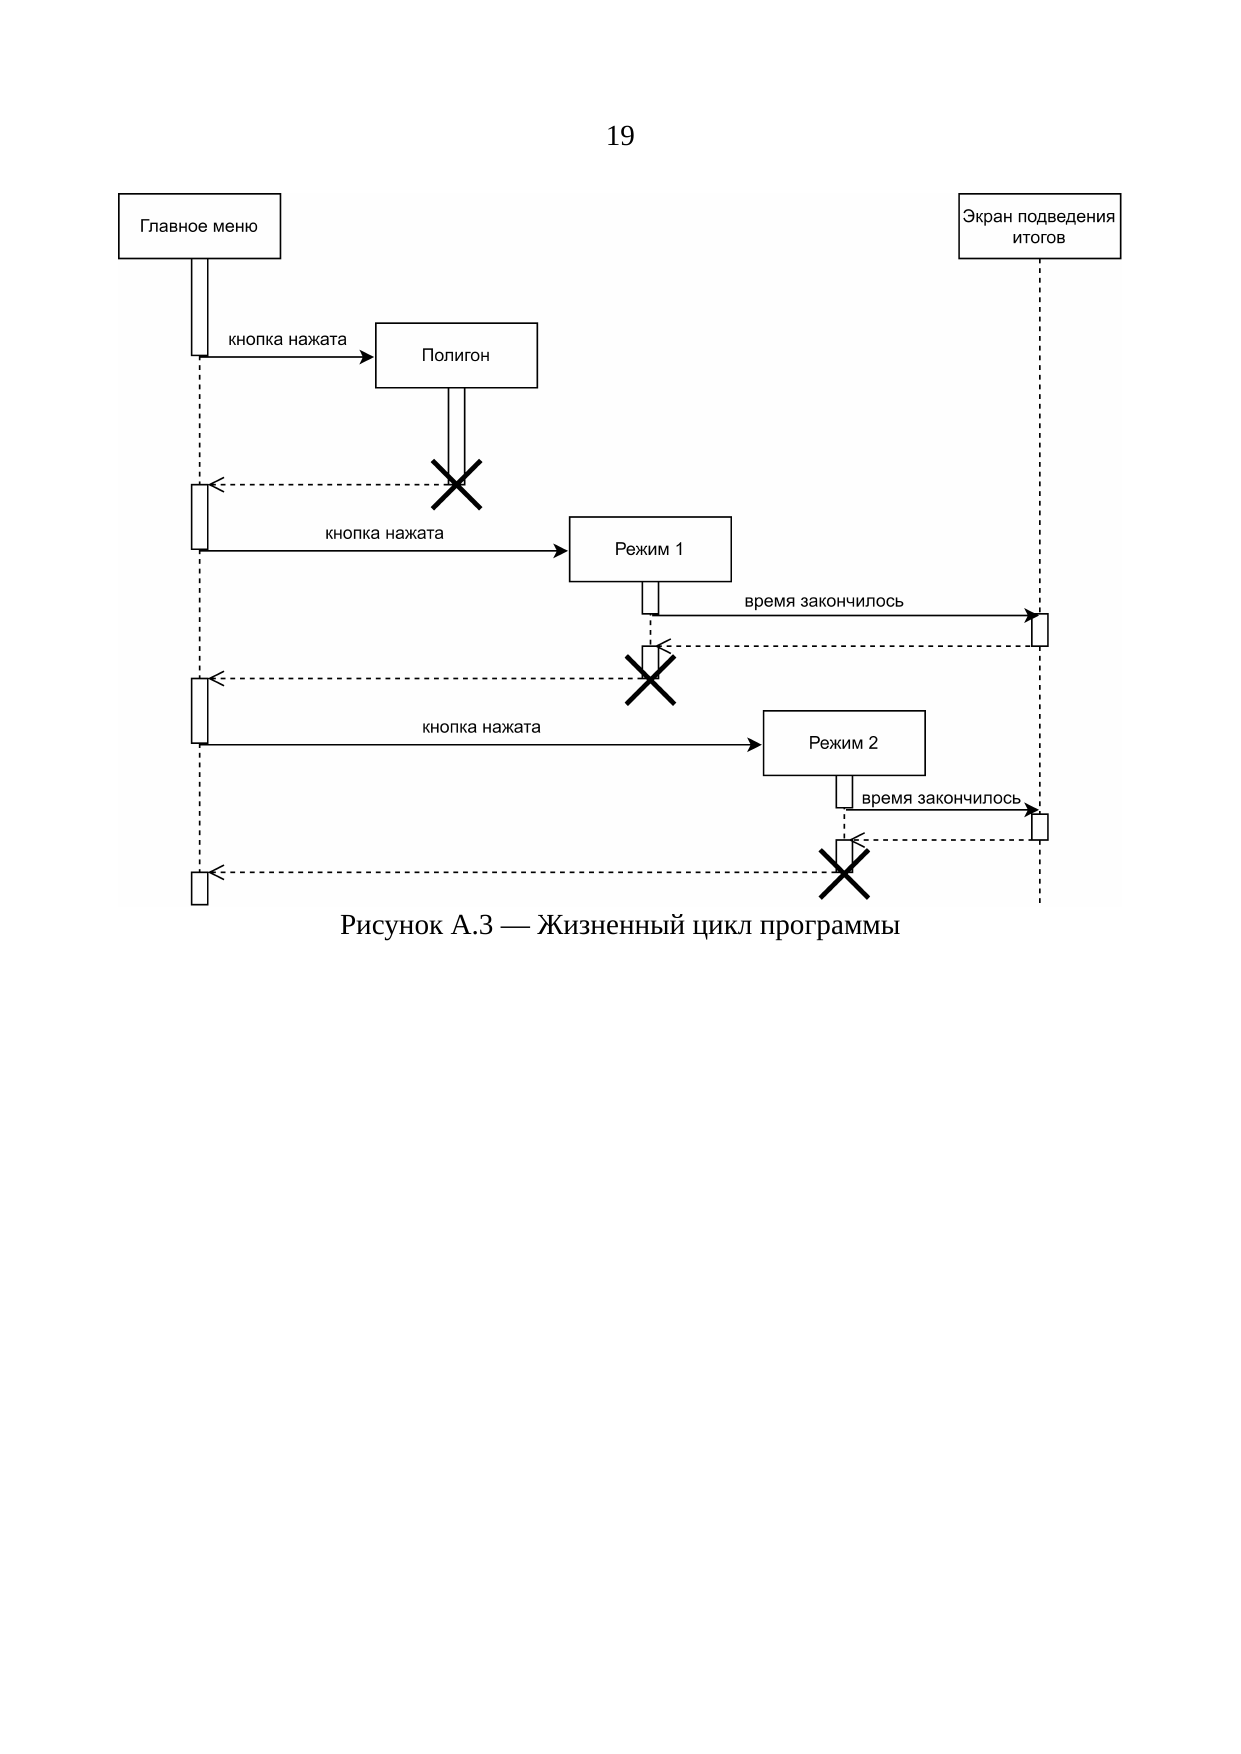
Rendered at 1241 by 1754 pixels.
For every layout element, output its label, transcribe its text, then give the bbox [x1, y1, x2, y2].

text Рисунок А.3 — Жизненный цикл программы [118, 907, 1122, 941]
picture [118, 193, 1123, 907]
